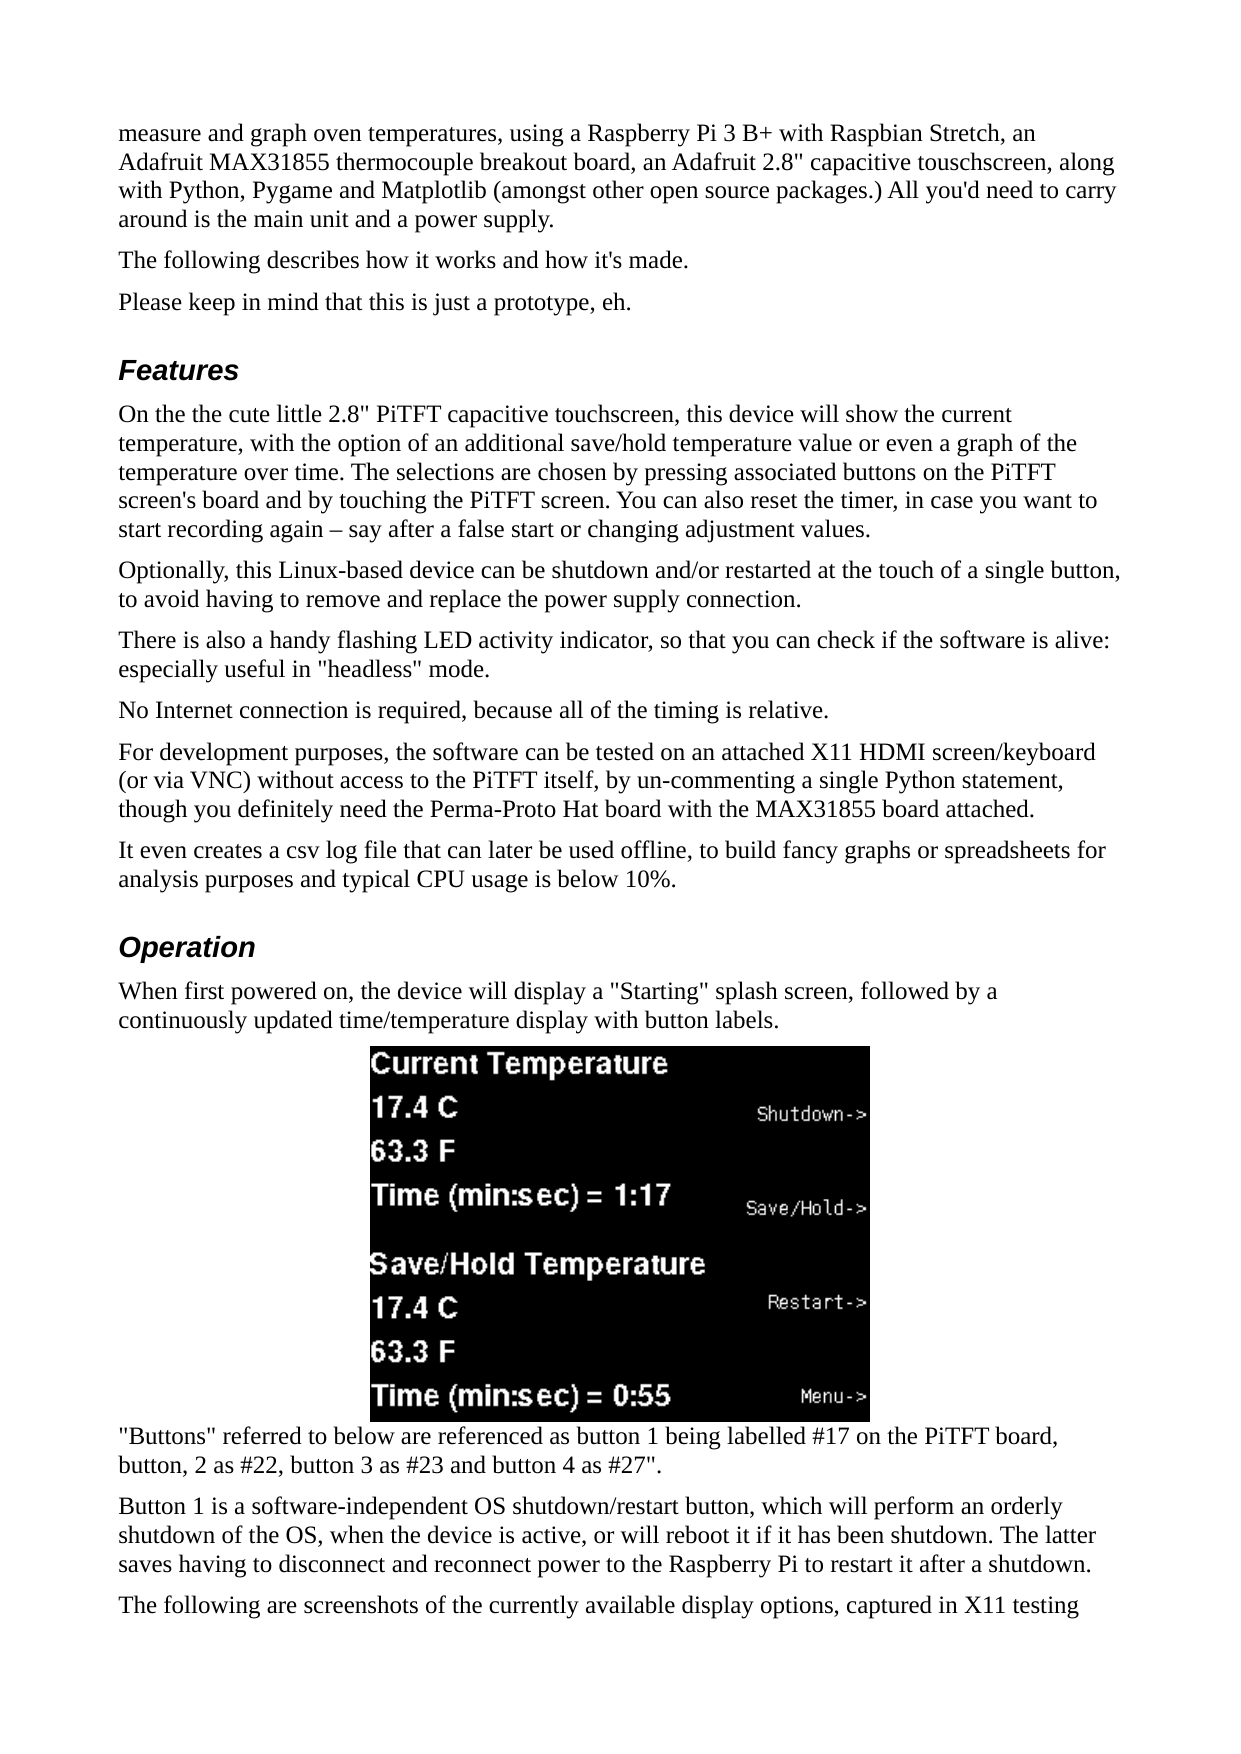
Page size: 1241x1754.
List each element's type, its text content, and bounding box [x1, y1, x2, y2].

subtitle Operation [118, 930, 1122, 964]
text Optionally, this Linux-based device can be shutdown and/or restarted at the touch of a single button, to avoid having to remove and replace the power supply connection. [118, 555, 1122, 613]
text The following describes how it works and how it's made. [118, 246, 1122, 274]
subtitle Features [118, 353, 1122, 387]
text The following are screenshots of the currently available display options, captured in X11 testing [118, 1590, 1122, 1619]
text "Buttons" referred to below are referenced as button 1 being labelled #17 on the PiTFT board, button, 2 as #22, button 3 as #23 and button 4 as #27". [118, 1046, 1122, 1479]
text It even creates a csv log file that can later be used offline, to build fancy graphs or spreadsheets for analysis purposes and typical CPU usage is below 10%. [118, 835, 1122, 893]
text For development purposes, the software can be tested on an attached X11 HDMI screen/keyboard (or via VNC) without access to the PiTFT itself, by un-commenting a single Python statement, though you definitely need the Perma-Proto Hat board with the MAX31855 board attached. [118, 737, 1122, 823]
text measure and graph oven temperatures, using a Raspberry Pi 3 B+ with Raspbian Stretch, an Adafruit MAX31855 thermocouple breakout board, an Adafruit 2.8" capacitive touschscreen, along with Python, Pygame and Matplotlib (amongst other open source packages.) All you'd need to carry around is the main unit and a power supply. [118, 118, 1122, 233]
text No Internet connection is required, because all of the timing is relative. [118, 695, 1122, 724]
text When first powered on, the device will display a "Starting" splash screen, followed by a continuously updated time/temperature display with button labels. [118, 976, 1122, 1034]
text Button 1 is a software-independent OS shutdown/restart button, which will perform an orderly shutdown of the OS, when the device is active, or will reboot it if it has been shutdown. The latter saves having to disconnect and reconnect power to the Raspberry Pi to restart it after a shutdown. [118, 1491, 1122, 1578]
text There is also a handy flashing LED activity indicator, so that you can check if the software is alive: especially useful in "headless" mode. [118, 625, 1122, 683]
picture [370, 1046, 870, 1422]
text Please keep in mind that this is just a prototype, eh. [118, 287, 1122, 316]
text On the the cute little 2.8" PiTFT capacitive touchscreen, this device will show the current temperature, with the option of an additional save/hold temperature value or even a graph of the temperature over time. The selections are chosen by pressing associated buttons on the PiTFT screen's board and by touching the PiTFT screen. You can also reset the timer, in case you want to start recording again – say after a false start or changing adjustment values. [118, 399, 1122, 543]
